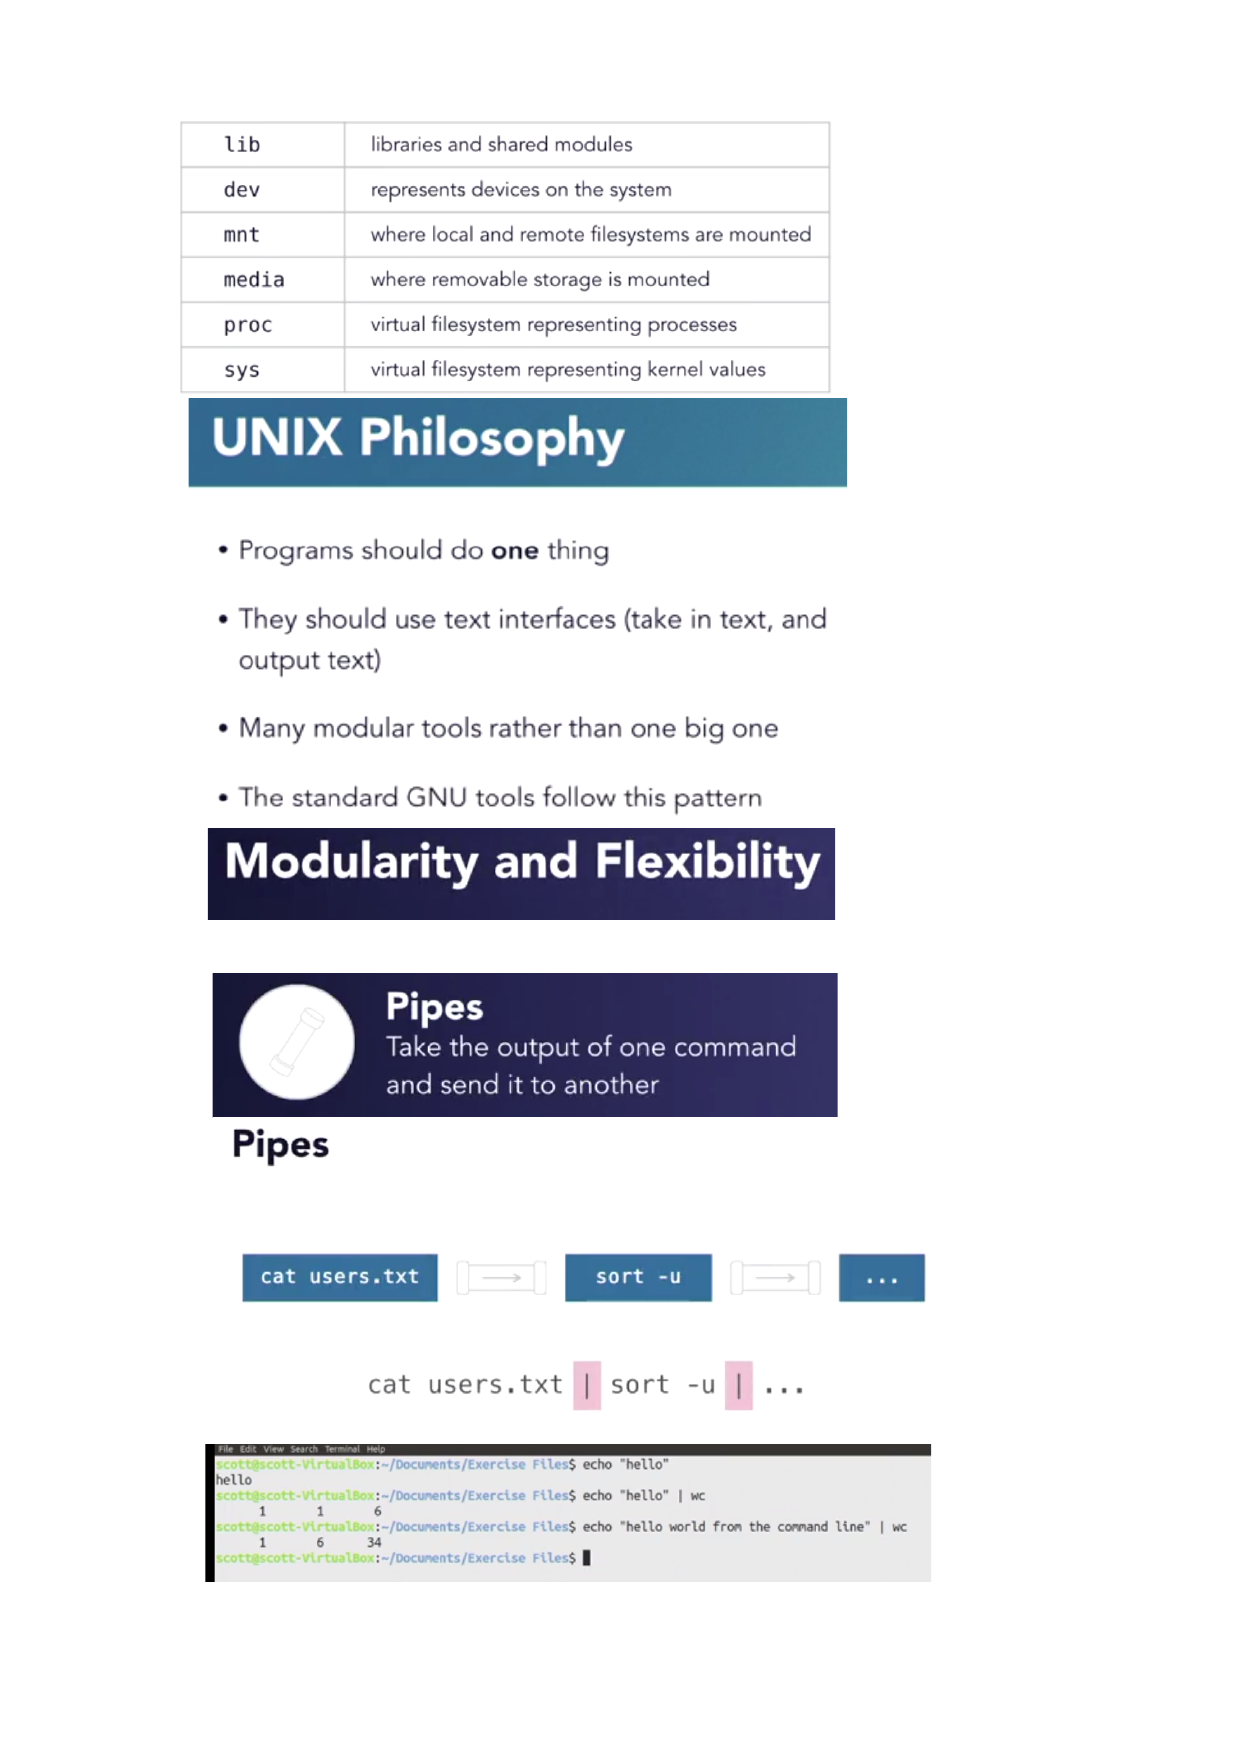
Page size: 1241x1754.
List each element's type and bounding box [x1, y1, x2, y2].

picture [205, 1444, 932, 1582]
picture [207, 828, 836, 920]
picture [212, 973, 963, 1423]
picture [166, 117, 848, 819]
